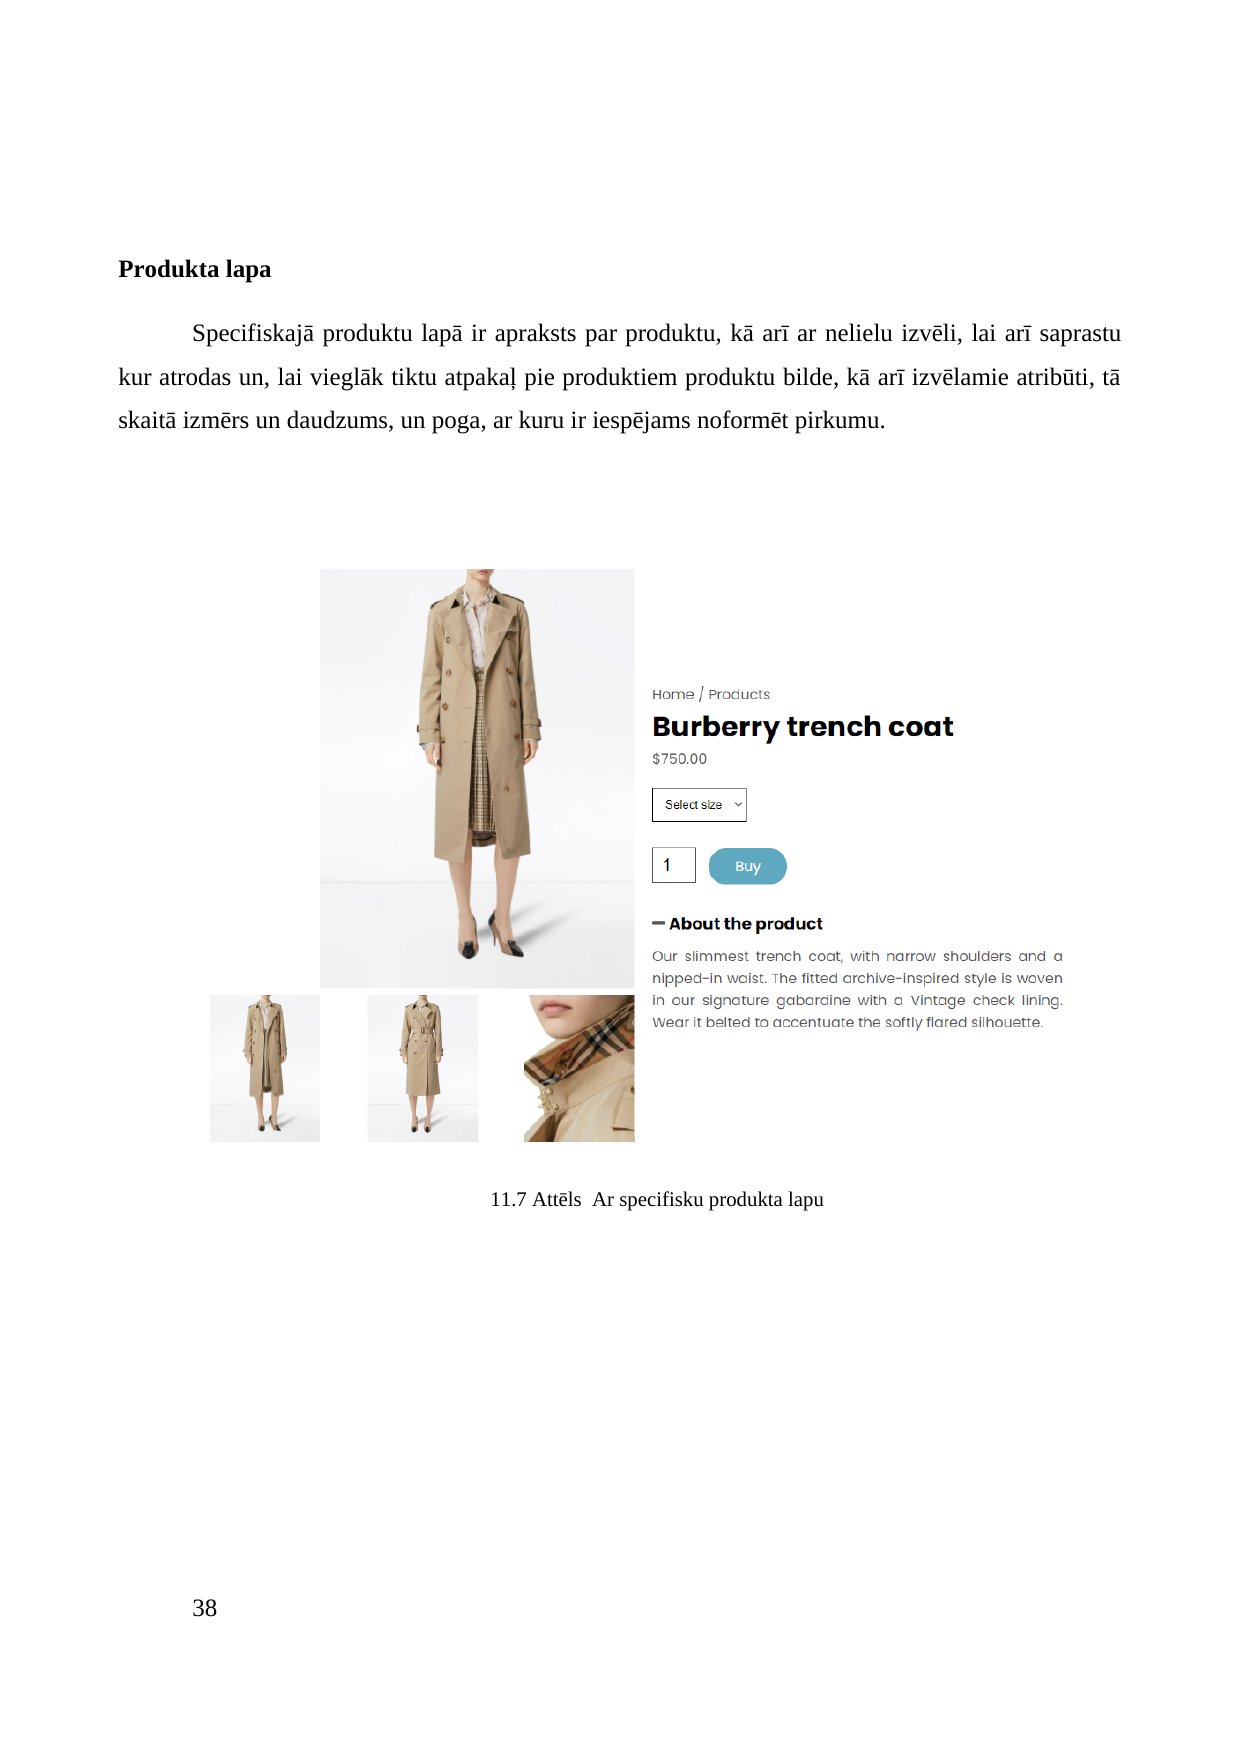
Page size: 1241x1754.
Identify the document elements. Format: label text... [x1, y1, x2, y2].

picture [108, 468, 1132, 1175]
text Specifiskajā produktu lapā ir apraksts par produktu, kā arī ar nelielu izvēli, lai arī saprastu kur atrodas un, lai vieglāk tiktu atpakaļ pie produktiem produktu bilde, kā arī izvēlamie atribūti, tā skaitā izmērs un daudzums, un poga, ar kuru ir iespējams noformēt pirkumu. [118, 318, 1122, 433]
text Produkta lapa [118, 254, 1122, 283]
text 11.7 Attēls Ar specifisku produkta lapu [118, 1175, 1122, 1211]
